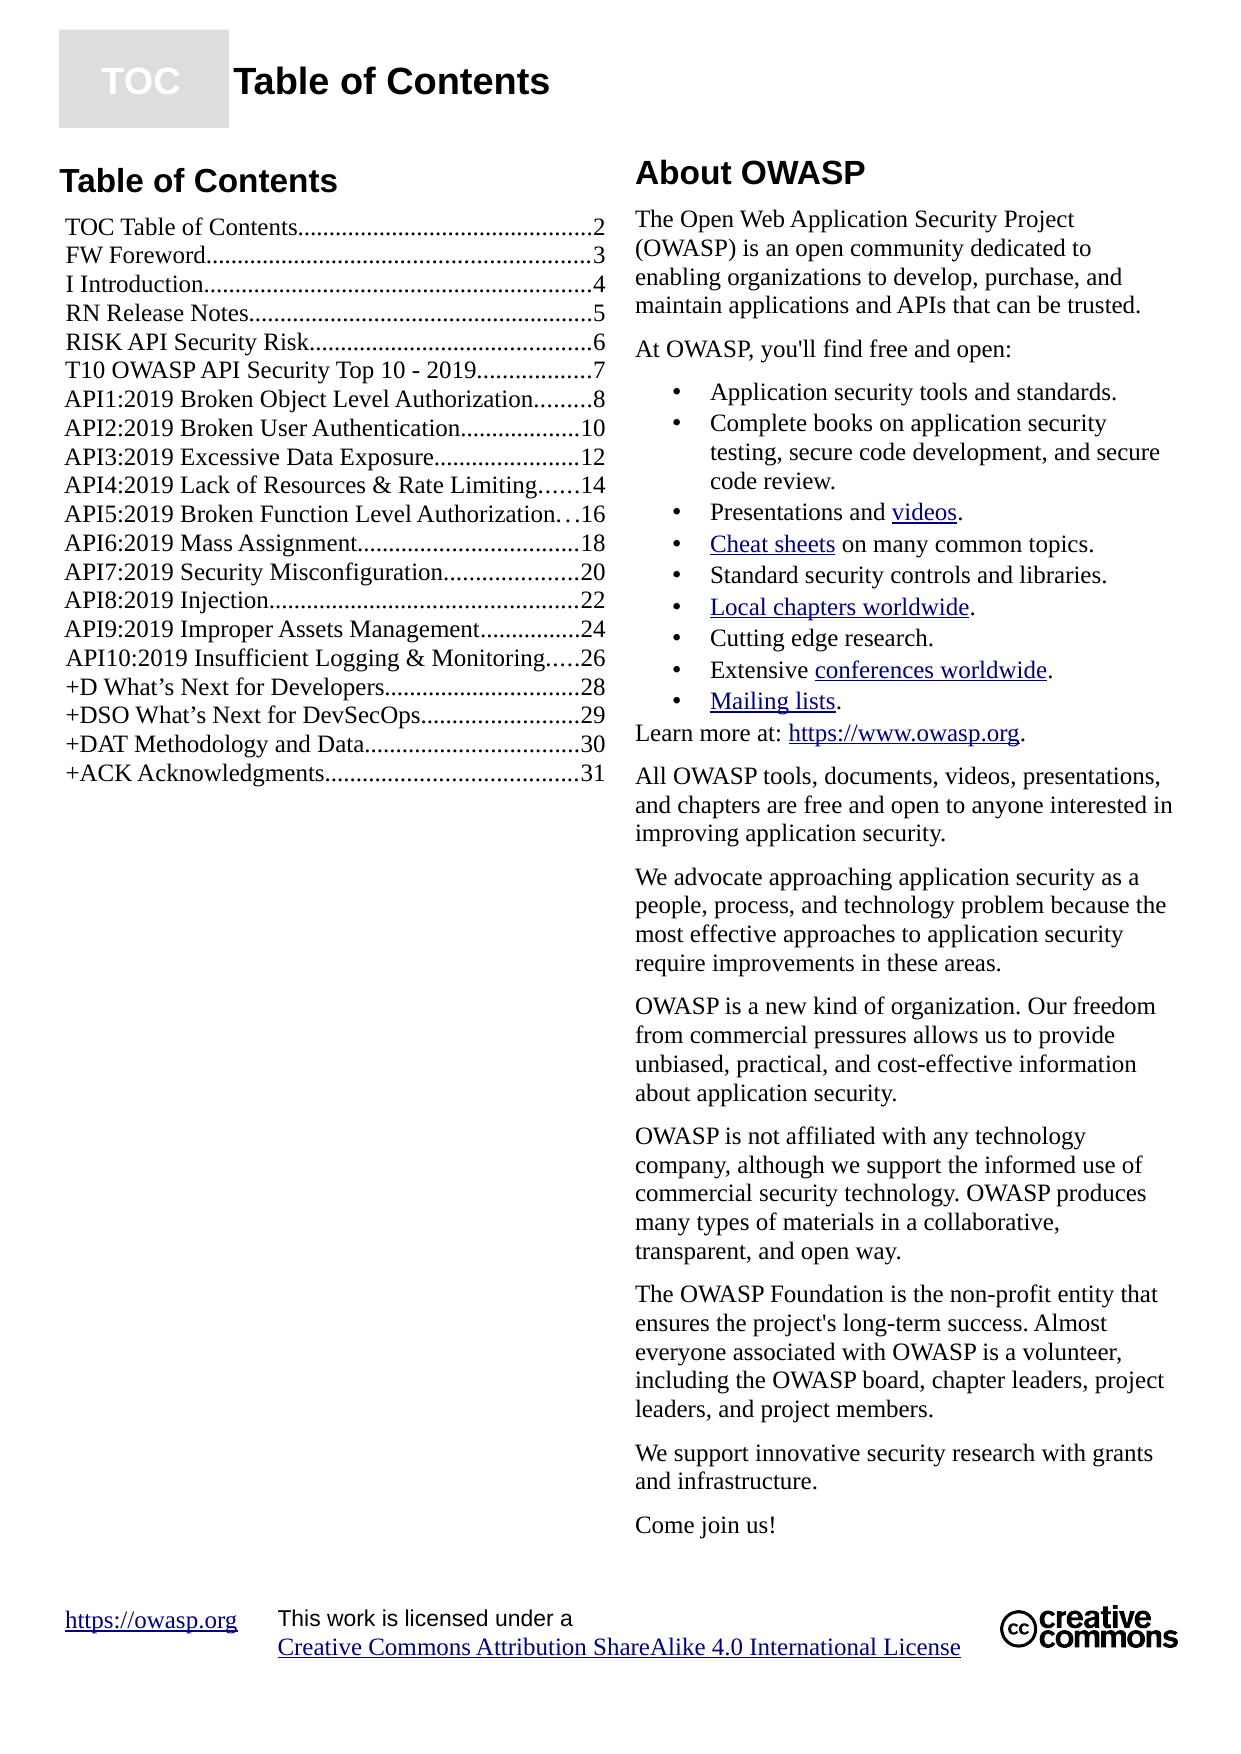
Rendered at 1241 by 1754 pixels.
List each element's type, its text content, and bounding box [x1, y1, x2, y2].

text FW Foreword 3 [59, 241, 605, 269]
text OWASP is a new kind of organization. Our freedom from commercial pressures allows us to provide unbiased, practical, and cost-effective information about application security. [635, 991, 1181, 1106]
list Cheat sheets on many common topics. [672, 529, 1181, 558]
list Mailing lists. [672, 686, 1181, 715]
text API5:2019 Broken Function Level Authorization 16 [59, 499, 605, 528]
list Local chapters worldwide. [672, 592, 1181, 621]
text We support innovative security research with grants and infrastructure. [635, 1438, 1181, 1495]
text +DAT Methodology and Data 30 [59, 729, 605, 758]
list Extensive conferences worldwide. [672, 655, 1181, 683]
subtitle About OWASP [635, 153, 1181, 192]
text T10 OWASP API Security Top 10 - 2019 7 [59, 356, 605, 384]
text API1:2019 Broken Object Level Authorization 8 [59, 384, 605, 413]
list Cutting edge research. [672, 623, 1181, 652]
text The Open Web Application Security Project (OWASP) is an open community dedicated to enabling organizations to develop, purchase, and maintain applications and APIs that can be trusted. [635, 204, 1181, 319]
text API8:2019 Injection 22 [59, 586, 605, 614]
text API2:2019 Broken User Authentication 10 [59, 413, 605, 442]
text API3:2019 Excessive Data Exposure 12 [59, 442, 605, 471]
text Come join us! [635, 1510, 1181, 1538]
list Complete books on application security testing, secure code development, and secure code review. [672, 408, 1181, 495]
text API10:2019 Insufficient Logging & Monitoring 26 [59, 643, 605, 672]
text +D What’s Next for Developers 28 [59, 672, 605, 701]
list Standard security controls and libraries. [672, 560, 1181, 589]
text Learn more at: https://www.owasp.org. [635, 718, 1181, 746]
text All OWASP tools, documents, videos, presentations, and chapters are free and open to anyone interested in improving application security. [635, 761, 1181, 847]
text API4:2019 Lack of Resources & Rate Limiting 14 [59, 471, 605, 499]
text API9:2019 Improper Assets Management 24 [59, 614, 605, 643]
text RN Release Notes 5 [59, 298, 605, 327]
text I Introduction 4 [59, 269, 605, 298]
text +ACK Acknowledgments 31 [59, 758, 605, 787]
text At OWASP, you'll find free and open: [635, 334, 1181, 362]
text +DSO What’s Next for DevSecOps 29 [59, 701, 605, 729]
text The OWASP Foundation is the non-profit entity that ensures the project's long-term success. Almost everyone associated with OWASP is a volunteer, including the OWASP board, chapter leaders, project leaders, and project members. [635, 1279, 1181, 1423]
text TOC Table of Contents 2 [59, 212, 605, 241]
text RISK API Security Risk 6 [59, 327, 605, 356]
list Application security tools and standards. [672, 377, 1181, 406]
text We advocate approaching application security as a people, process, and technology problem because the most effective approaches to application security require improvements in these areas. [635, 862, 1181, 977]
text OWASP is not affiliated with any technology company, although we support the informed use of commercial security technology. OWASP produces many types of materials in a collaborative, transparent, and open way. [635, 1121, 1181, 1265]
subtitle Table of Contents [59, 161, 605, 199]
picture [1000, 1605, 1178, 1648]
list Presentations and videos. [672, 497, 1181, 526]
text API6:2019 Mass Assignment 18 [59, 528, 605, 557]
text API7:2019 Security Misconfiguration 20 [59, 557, 605, 586]
